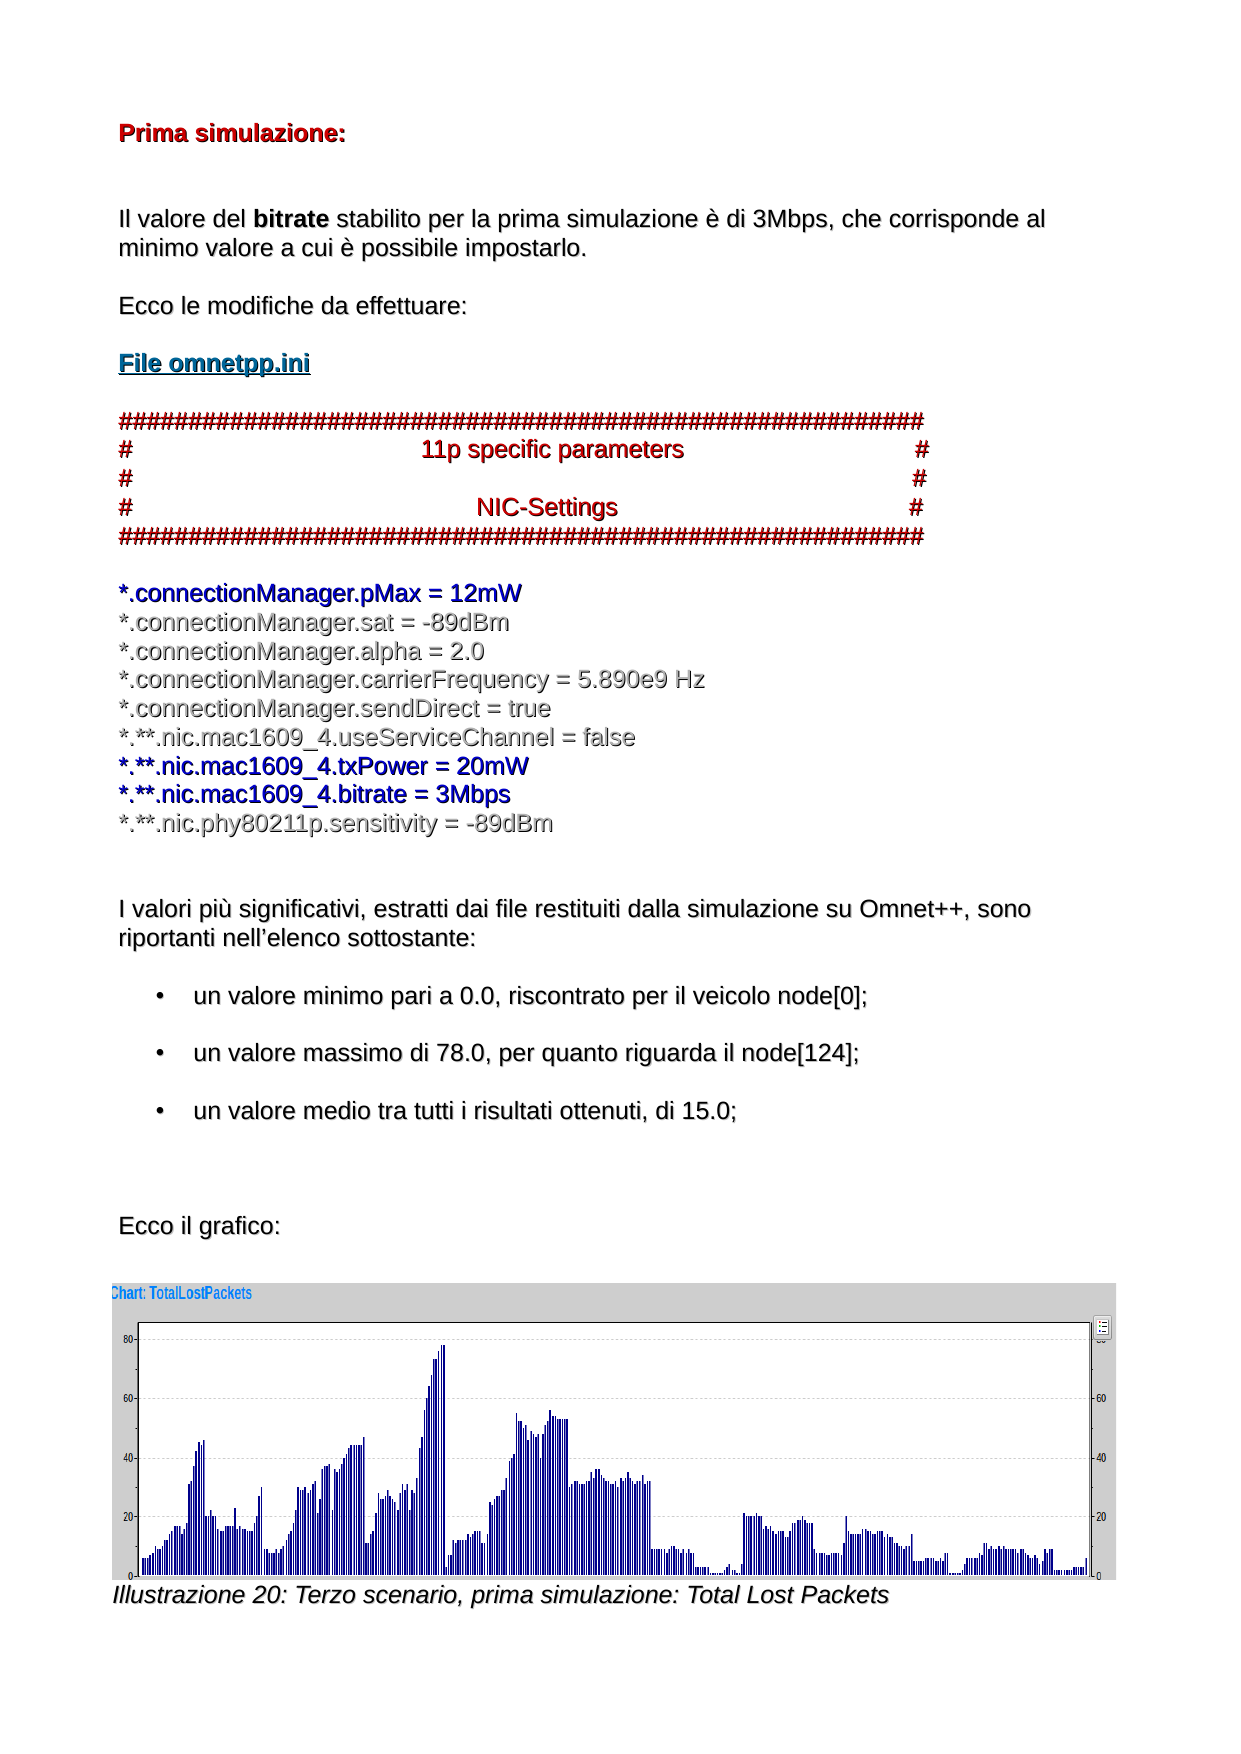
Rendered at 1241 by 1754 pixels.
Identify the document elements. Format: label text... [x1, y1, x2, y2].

list un valore medio tra tutti i risultati ottenuti, di 15.0; [156, 1096, 1122, 1125]
text *.connectionManager.sendDirect = true [118, 693, 1122, 722]
text *.**.nic.mac1609_4.txPower = 20mW [118, 751, 1122, 779]
text ########################################################## [118, 406, 1122, 434]
picture [112, 1283, 1117, 1580]
text *.**.nic.phy80211p.sensitivity = -89dBm [118, 808, 1122, 837]
text *.**.nic.mac1609_4.useServiceChannel = false [118, 722, 1122, 751]
text I valori più significativi, estratti dai file restituiti dalla simulazione su Omnet++, sono riportanti nell’elenco sottostante: [118, 894, 1122, 952]
text # NIC-Settings # [118, 492, 1122, 521]
text *.connectionManager.carrierFrequency = 5.890e9 Hz [118, 664, 1122, 693]
text File omnetpp.ini [118, 348, 1122, 377]
text # 11p specific parameters # [118, 434, 1122, 463]
text Ecco le modifiche da effettuare: [118, 291, 1122, 319]
text *.connectionManager.alpha = 2.0 [118, 636, 1122, 664]
text Ecco il grafico: [118, 1211, 1122, 1240]
text Illustrazione 20: Terzo scenario, prima simulazione: Total Lost Packets [112, 1284, 1175, 1608]
text Prima simulazione: [118, 118, 1122, 147]
text *.connectionManager.sat = -89dBm [118, 607, 1122, 636]
list un valore massimo di 78.0, per quanto riguarda il node[124]; [156, 1038, 1122, 1067]
text ########################################################## [118, 521, 1122, 549]
text *.connectionManager.pMax = 12mW [118, 578, 1122, 607]
list un valore minimo pari a 0.0, riscontrato per il veicolo node[0]; [156, 981, 1122, 1009]
text Il valore del bitrate stabilito per la prima simulazione è di 3Mbps, che corrisponde al minimo valore a cui è possibile impostarlo. [118, 204, 1122, 262]
text # # [118, 463, 1122, 492]
text *.**.nic.mac1609_4.bitrate = 3Mbps [118, 779, 1122, 808]
